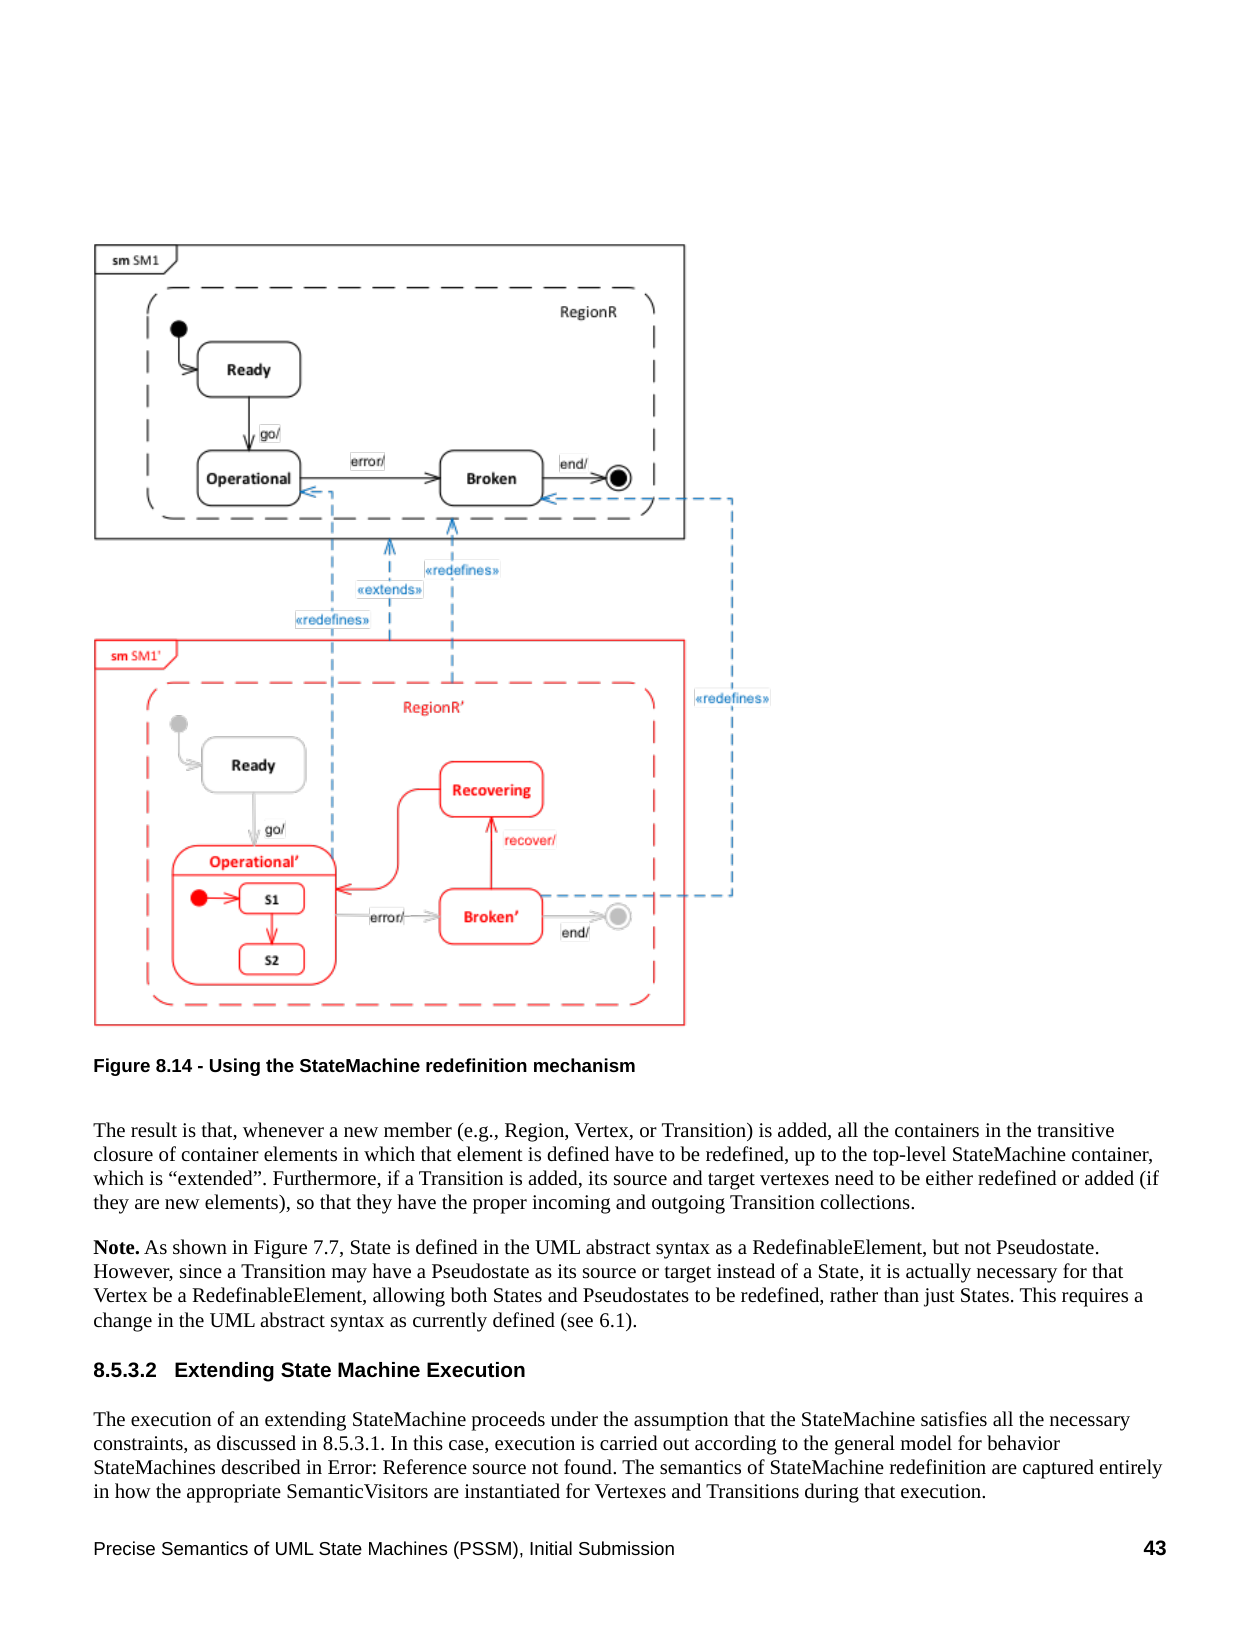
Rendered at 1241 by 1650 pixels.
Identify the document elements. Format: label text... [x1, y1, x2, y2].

text The execution of an extending StateMachine proceeds under the assumption that the StateMachine satisfies all the necessary constraints, as discussed in 8.5.3.1. In this case, execution is carried out according to the general model for behavior StateMachines described in Error: Reference source not found. The semantics of StateMachine redefinition are captured entirely in how the appropriate SemanticVisitors are instantiated for Vertexes and Transitions during that execution. [93, 1407, 1164, 1503]
picture [93, 243, 780, 1052]
subtitle Extending State Machine Execution [93, 1357, 1164, 1382]
text The result is that, whenever a new member (e.g., Region, Vertex, or Transition) is added, all the containers in the transitive closure of container elements in which that element is defined have to be redefined, up to the top-level StateMachine container, which is “extended”. Furthermore, if a Transition is added, its source and target vertexes need to be either redefined or added (if they are new elements), so that they have the proper incoming and outgoing Transition collections. [93, 1118, 1164, 1214]
text Note. As shown in Figure 7.7, State is defined in the UML abstract syntax as a RedefinableElement, but not Pseudostate. However, since a Transition may have a Pseudostate as its source or target instead of a State, it is actually necessary for that Vertex be a RedefinableElement, allowing both States and Pseudostates to be redefined, rather than just States. This requires a change in the UML abstract syntax as currently defined (see 6.1). [93, 1235, 1164, 1332]
text Figure 8.14 - Using the StateMachine redefinition mechanism [93, 1052, 780, 1076]
